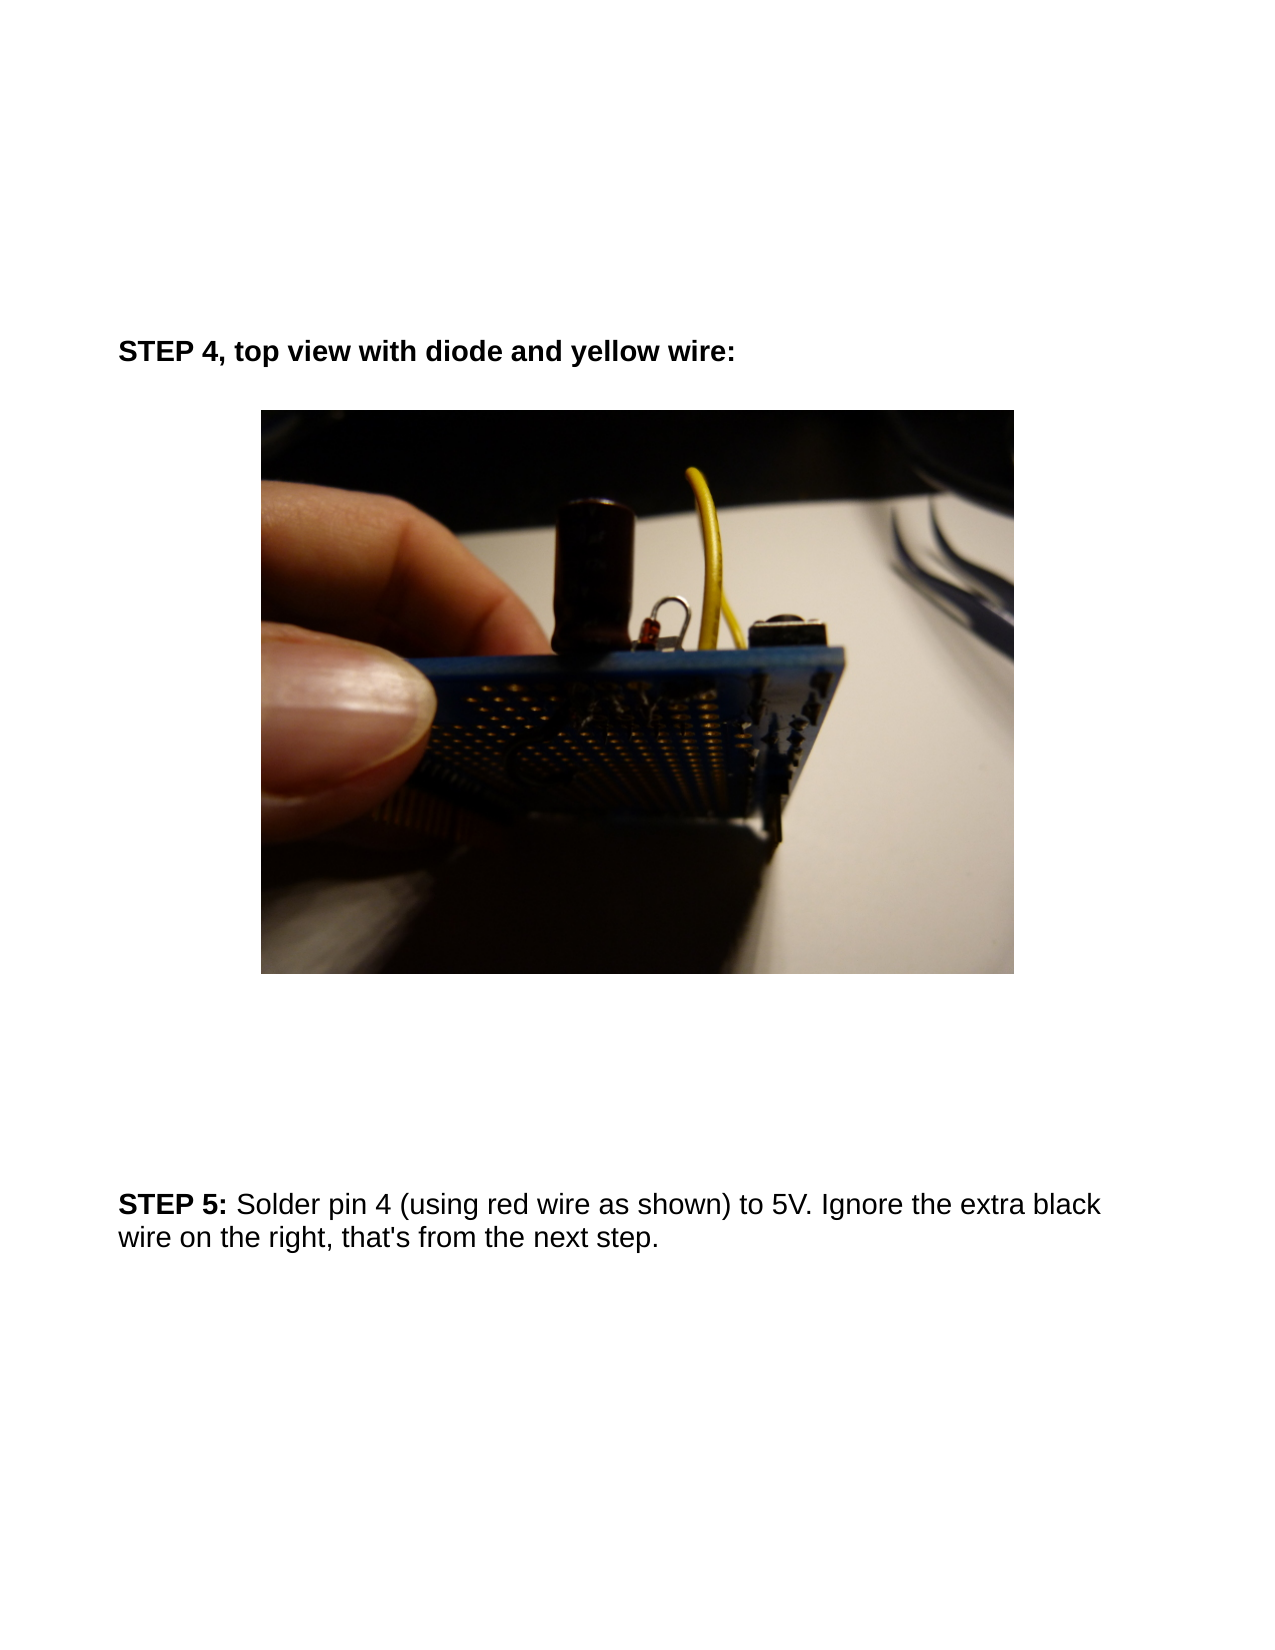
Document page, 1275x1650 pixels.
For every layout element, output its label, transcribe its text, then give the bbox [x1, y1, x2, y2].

text STEP 4, top view with diode and yellow wire: [118, 334, 1157, 367]
picture [261, 410, 1014, 974]
text STEP 5: Solder pin 4 (using red wire as shown) to 5V. Ignore the extra black wire on the right, that's from the next step. [118, 1187, 1157, 1254]
